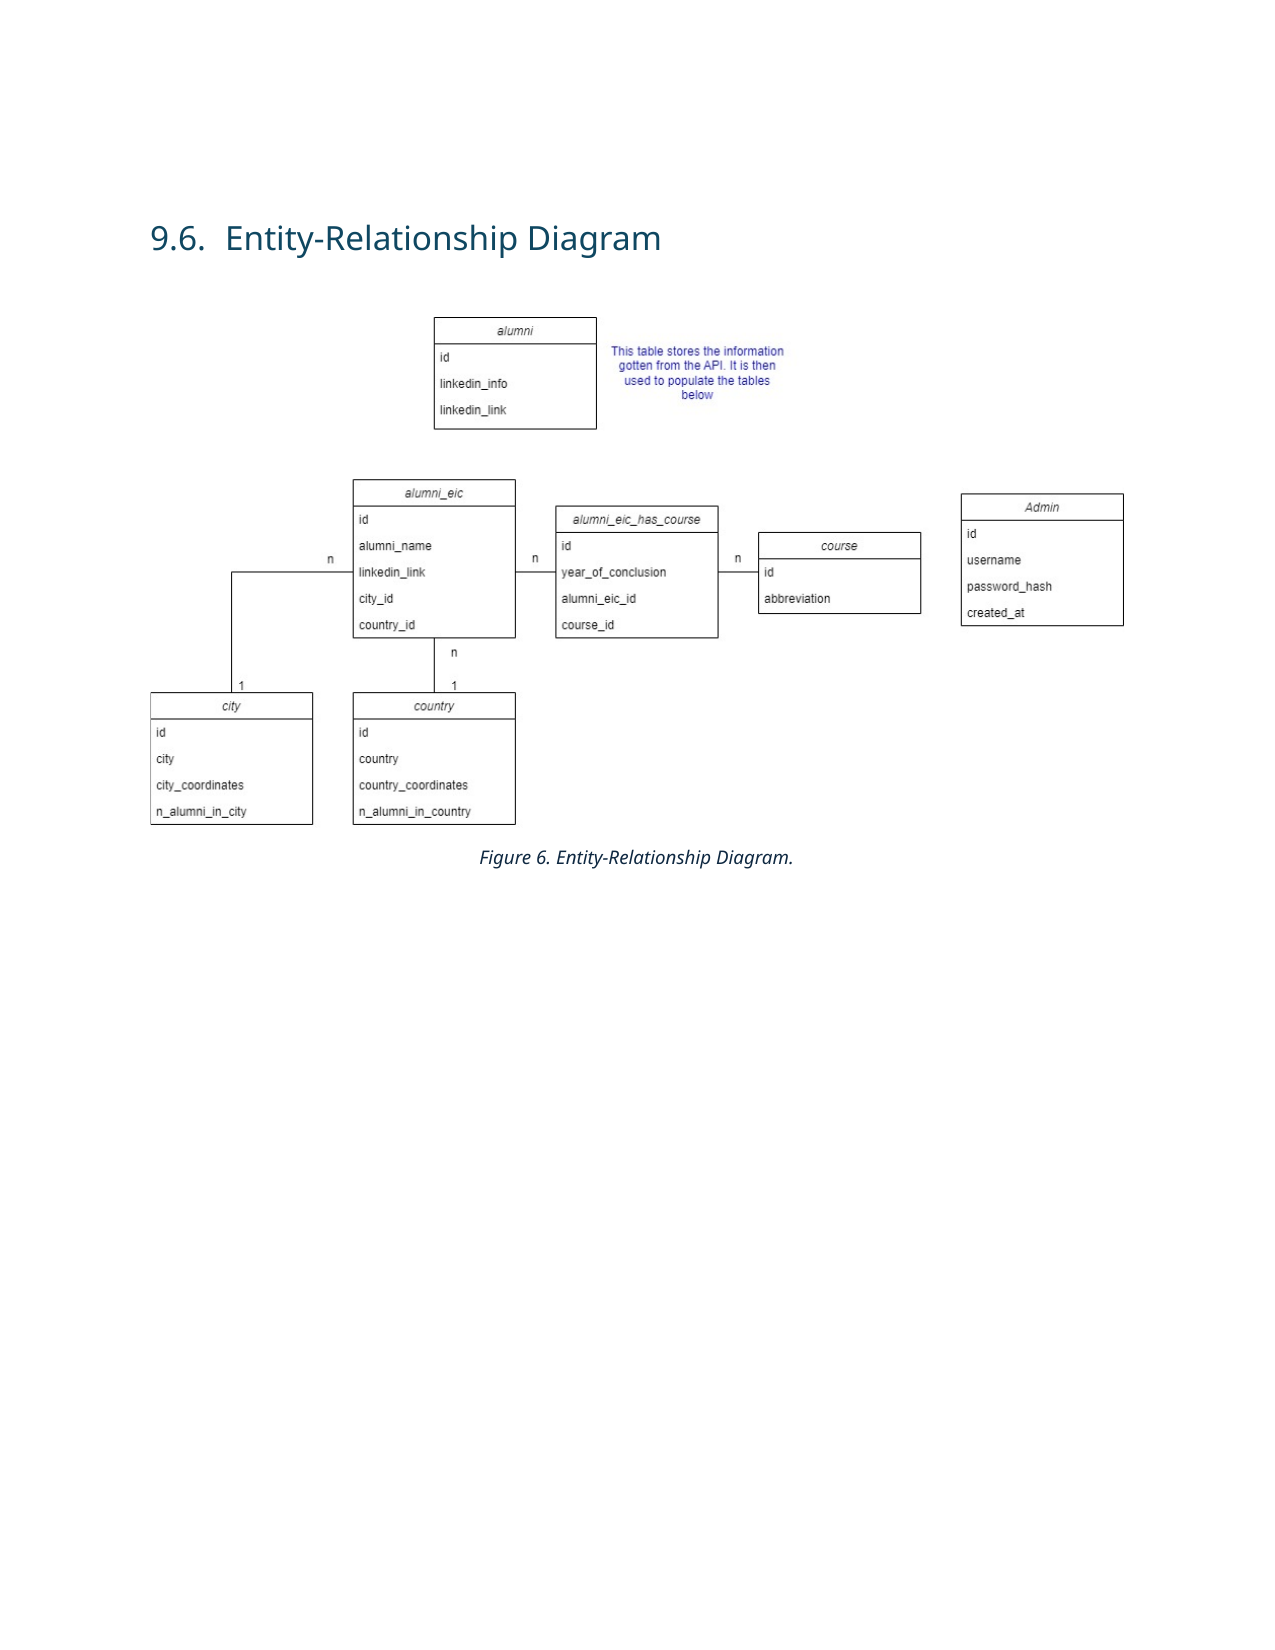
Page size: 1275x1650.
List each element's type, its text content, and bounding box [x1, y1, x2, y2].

text Figure 6. Entity-Relationship Diagram. [150, 844, 1125, 870]
subtitle Entity-Relationship Diagram [150, 215, 1125, 260]
